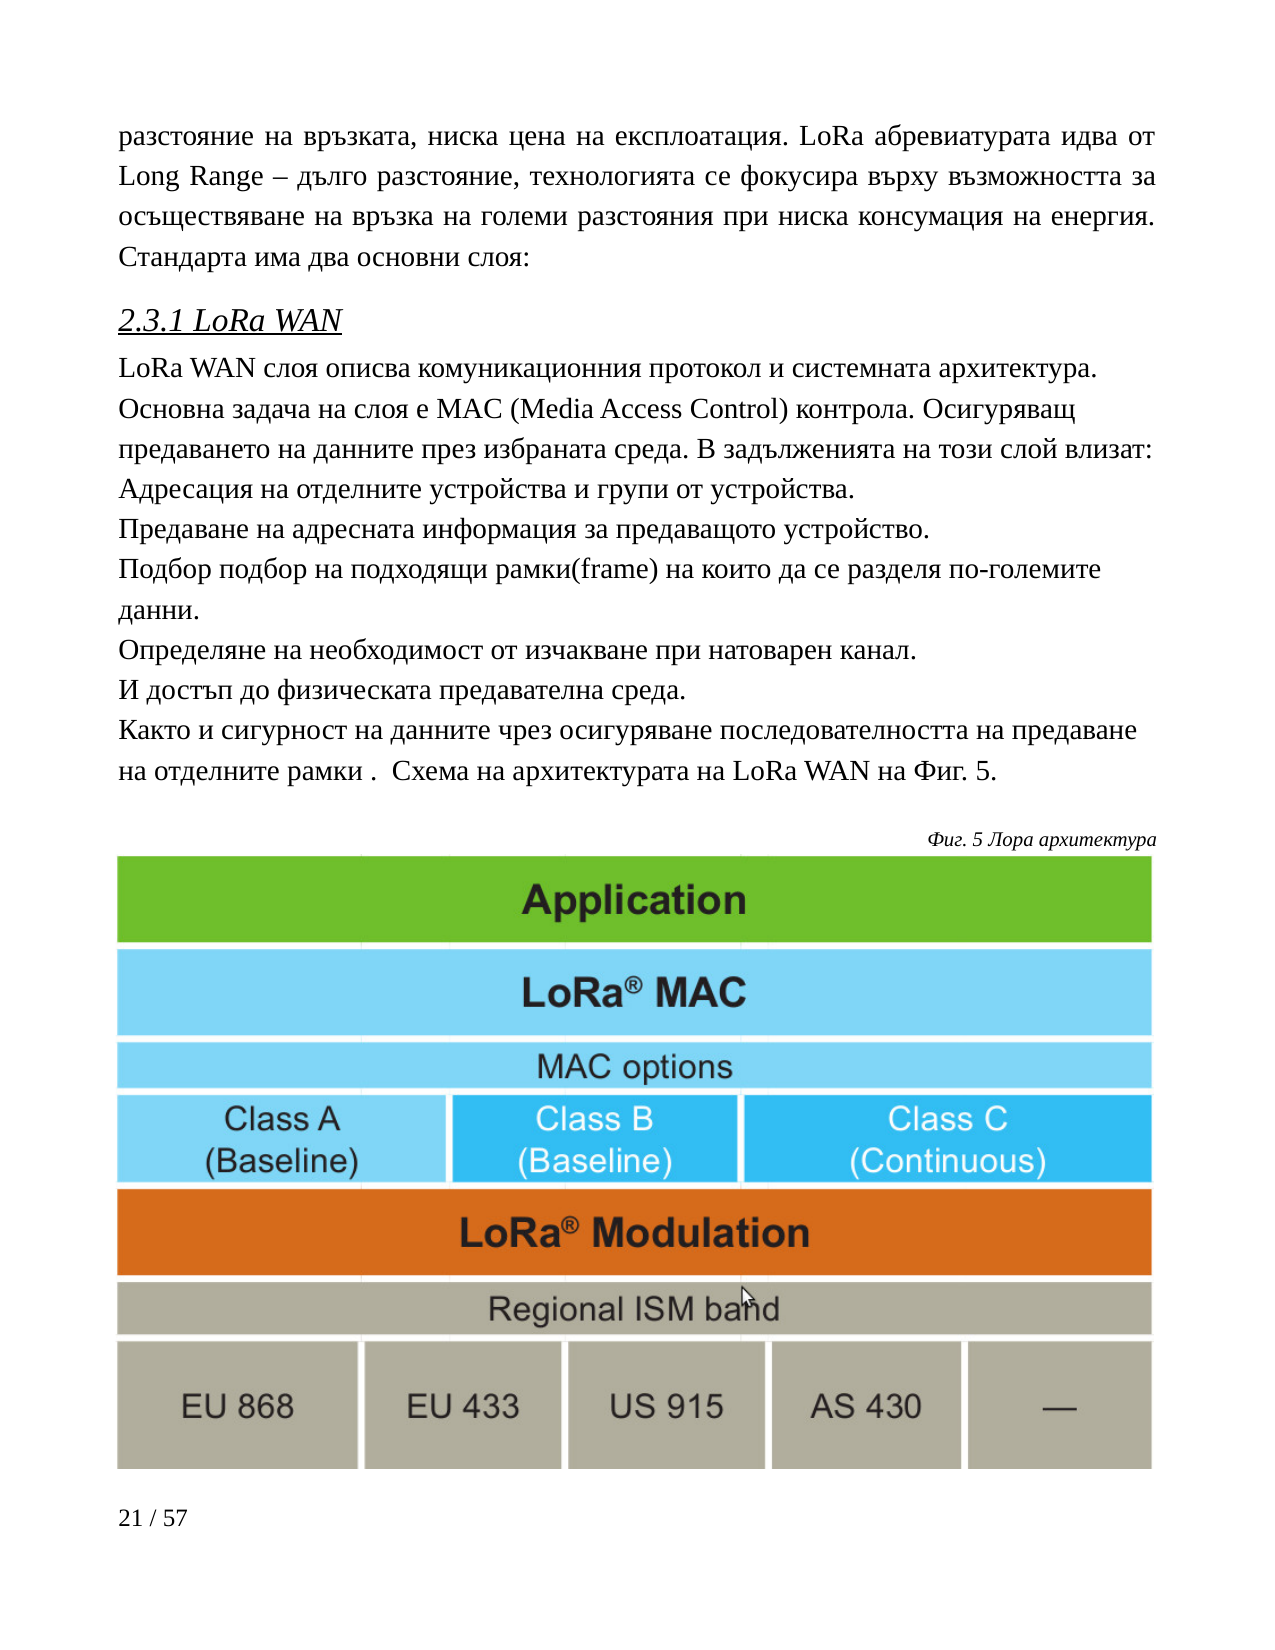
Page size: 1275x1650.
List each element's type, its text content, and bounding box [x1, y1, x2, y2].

text Предаване на адресната информация за предаващото устройство. [118, 511, 1157, 545]
text Както и сигурност на данните чрез осигуряване последователността на предаване на отделните рамки . Схема на архитектурата на LoRa WAN на Фиг. 5. [118, 712, 1157, 786]
text Подбор подбор на подходящи рамки(frame) на които да се разделя по-големите данни. [118, 552, 1157, 625]
picture [115, 854, 1154, 1469]
text Определяне на необходимост от изчакване при натоварен канал. [118, 632, 1157, 666]
text И достъп до физическата предавателна среда. [118, 672, 1157, 706]
subtitle 2.3.1 LoRa WAN [118, 300, 1157, 338]
text Фиг. 5 Лора архитектура [118, 827, 1157, 851]
text разстояние на връзката, ниска цена на експлоатация. LoRa абревиатурата идва от Long Range – дълго разстояние, технологията се фокусира върху възможността за осъществяване на връзка на големи разстояния при ниска консумация на енергия. Стандарта има два основни слоя: [118, 118, 1157, 272]
text LoRa WAN слоя описва комуникационния протокол и системната архитектура. Основна задача на слоя е MAC (Media Access Control) контрола. Осигуряващ предаването на данните през избраната среда. В задълженията на този слой влизат: Адресация на отделните устройства и групи от устройства. [118, 351, 1157, 505]
